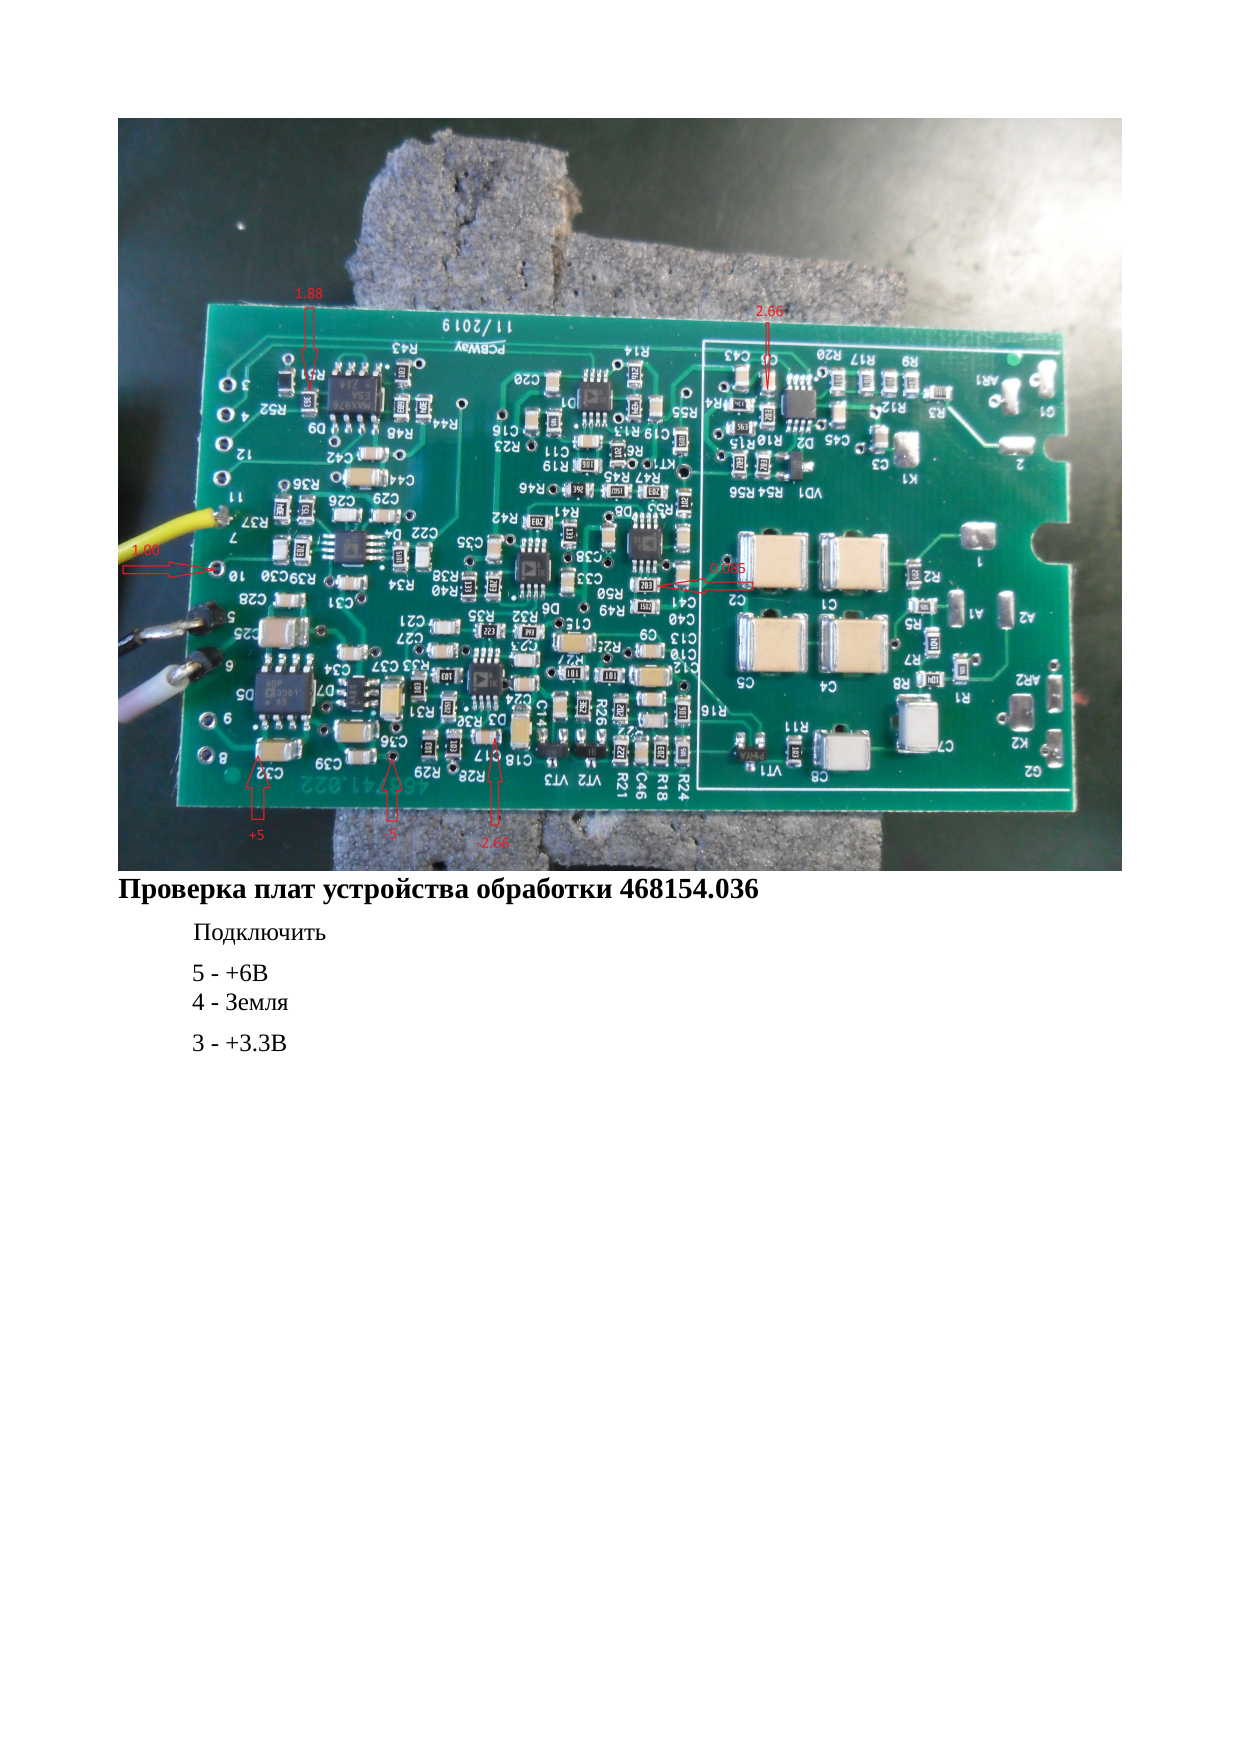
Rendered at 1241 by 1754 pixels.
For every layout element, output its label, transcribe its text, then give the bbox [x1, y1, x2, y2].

list 4 - Земля [162, 987, 1122, 1016]
subtitle Проверка плат устройства обработки 468154.036 [118, 871, 1122, 904]
list 5 - +6В [162, 958, 1122, 987]
list Подключить [164, 917, 1122, 946]
picture [118, 118, 1122, 871]
list 3 - +3.3В [162, 1028, 1122, 1057]
